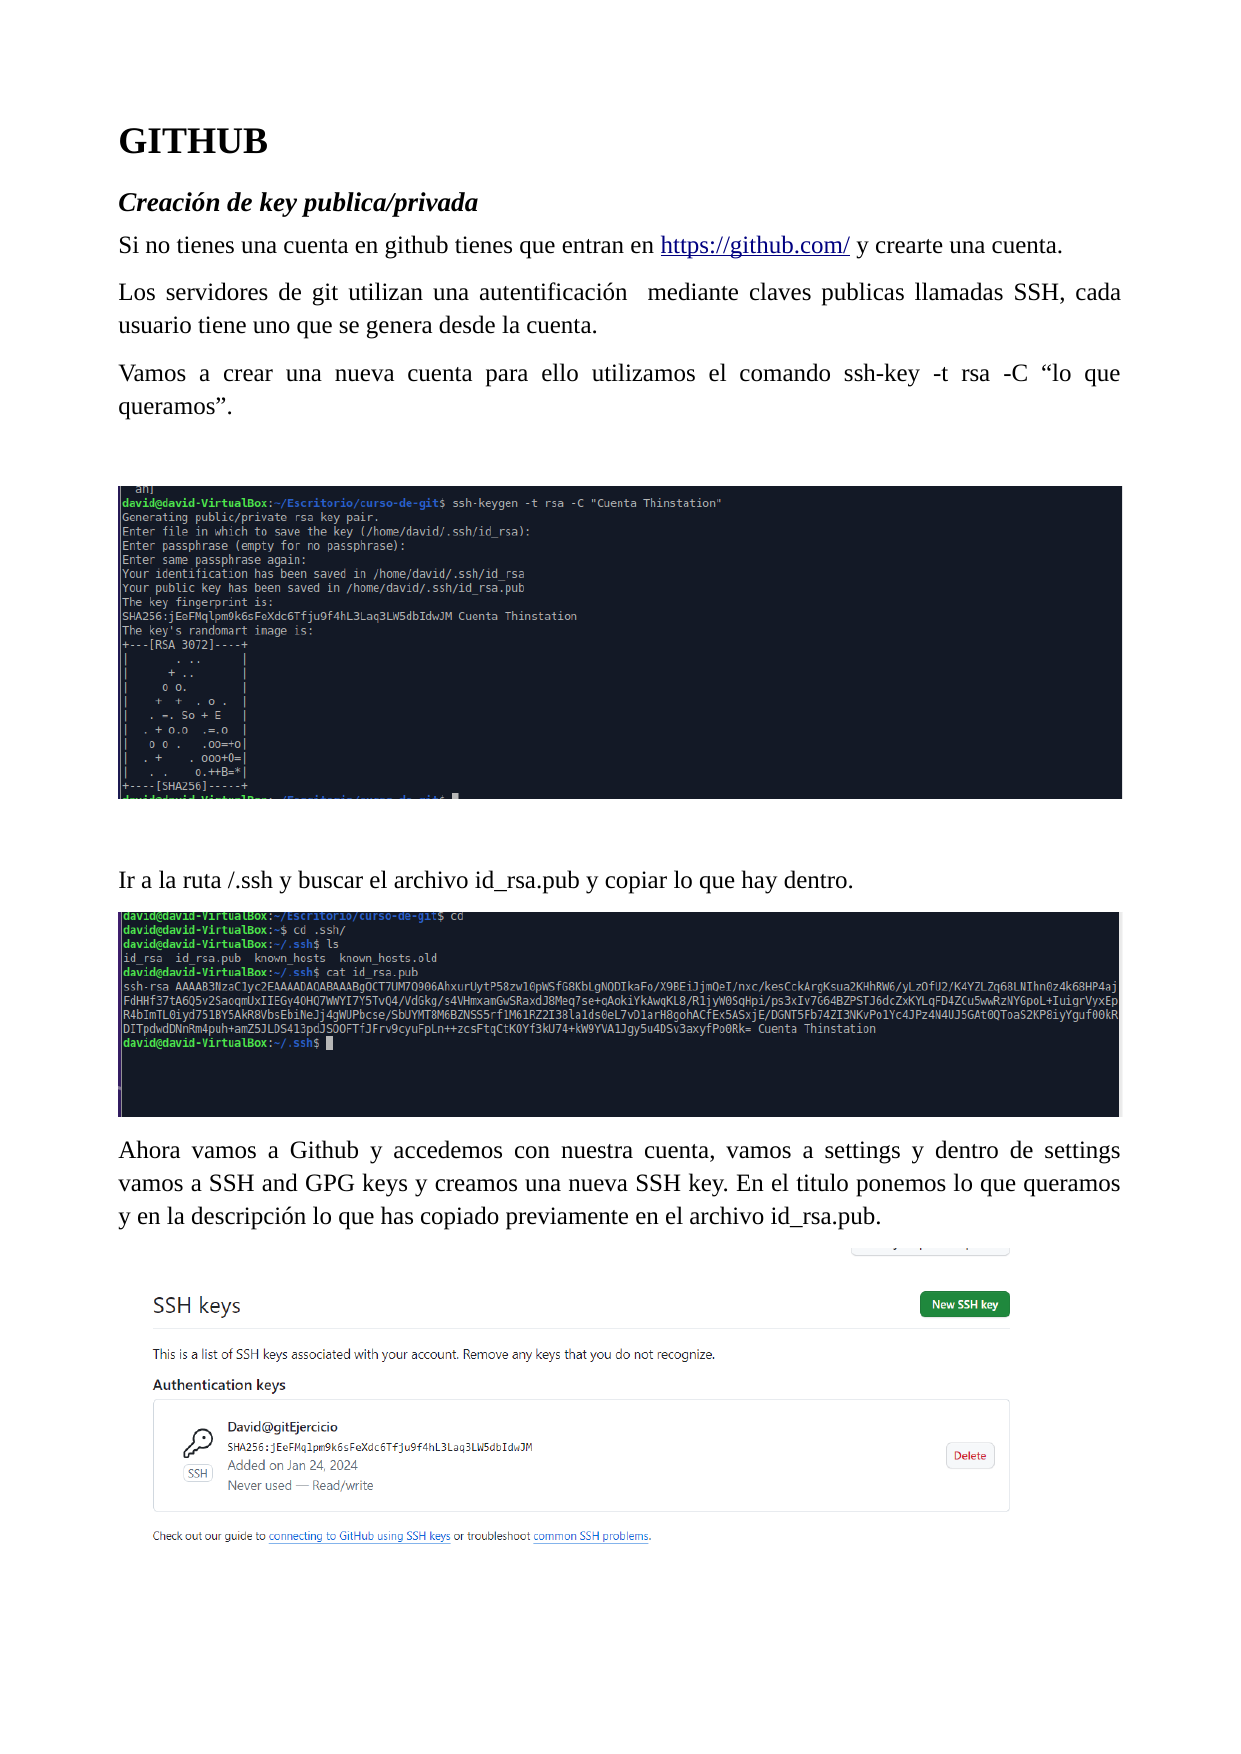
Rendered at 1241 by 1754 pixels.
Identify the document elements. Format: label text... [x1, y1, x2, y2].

text Ir a la ruta /.ssh y buscar el archivo id_rsa.pub y copiar lo que hay dentro. [118, 865, 1122, 894]
subtitle GITHUB [118, 118, 1122, 161]
text Si no tienes una cuenta en github tienes que entran en https://github.com/ y crearte una cuenta. [118, 230, 1122, 259]
picture [118, 912, 1123, 1117]
picture [118, 1248, 1123, 1566]
text Vamos a crear una nueva cuenta para ello utilizamos el comando ssh-key -t rsa -C “lo que queramos”. [118, 358, 1122, 420]
text Ahora vamos a Github y accedemos con nuestra cuenta, vamos a settings y dentro de settings vamos a SSH and GPG keys y creamos una nueva SSH key. En el titulo ponemos lo que queramos y en la descripción lo que has copiado previamente en el archivo id_rsa.pub. [118, 1135, 1122, 1230]
picture [118, 486, 1123, 799]
text Los servidores de git utilizan una autentificación mediante claves publicas llamadas SSH, cada usuario tiene uno que se genera desde la cuenta. [118, 277, 1122, 339]
subtitle Creación de key publica/privada [118, 186, 1122, 217]
